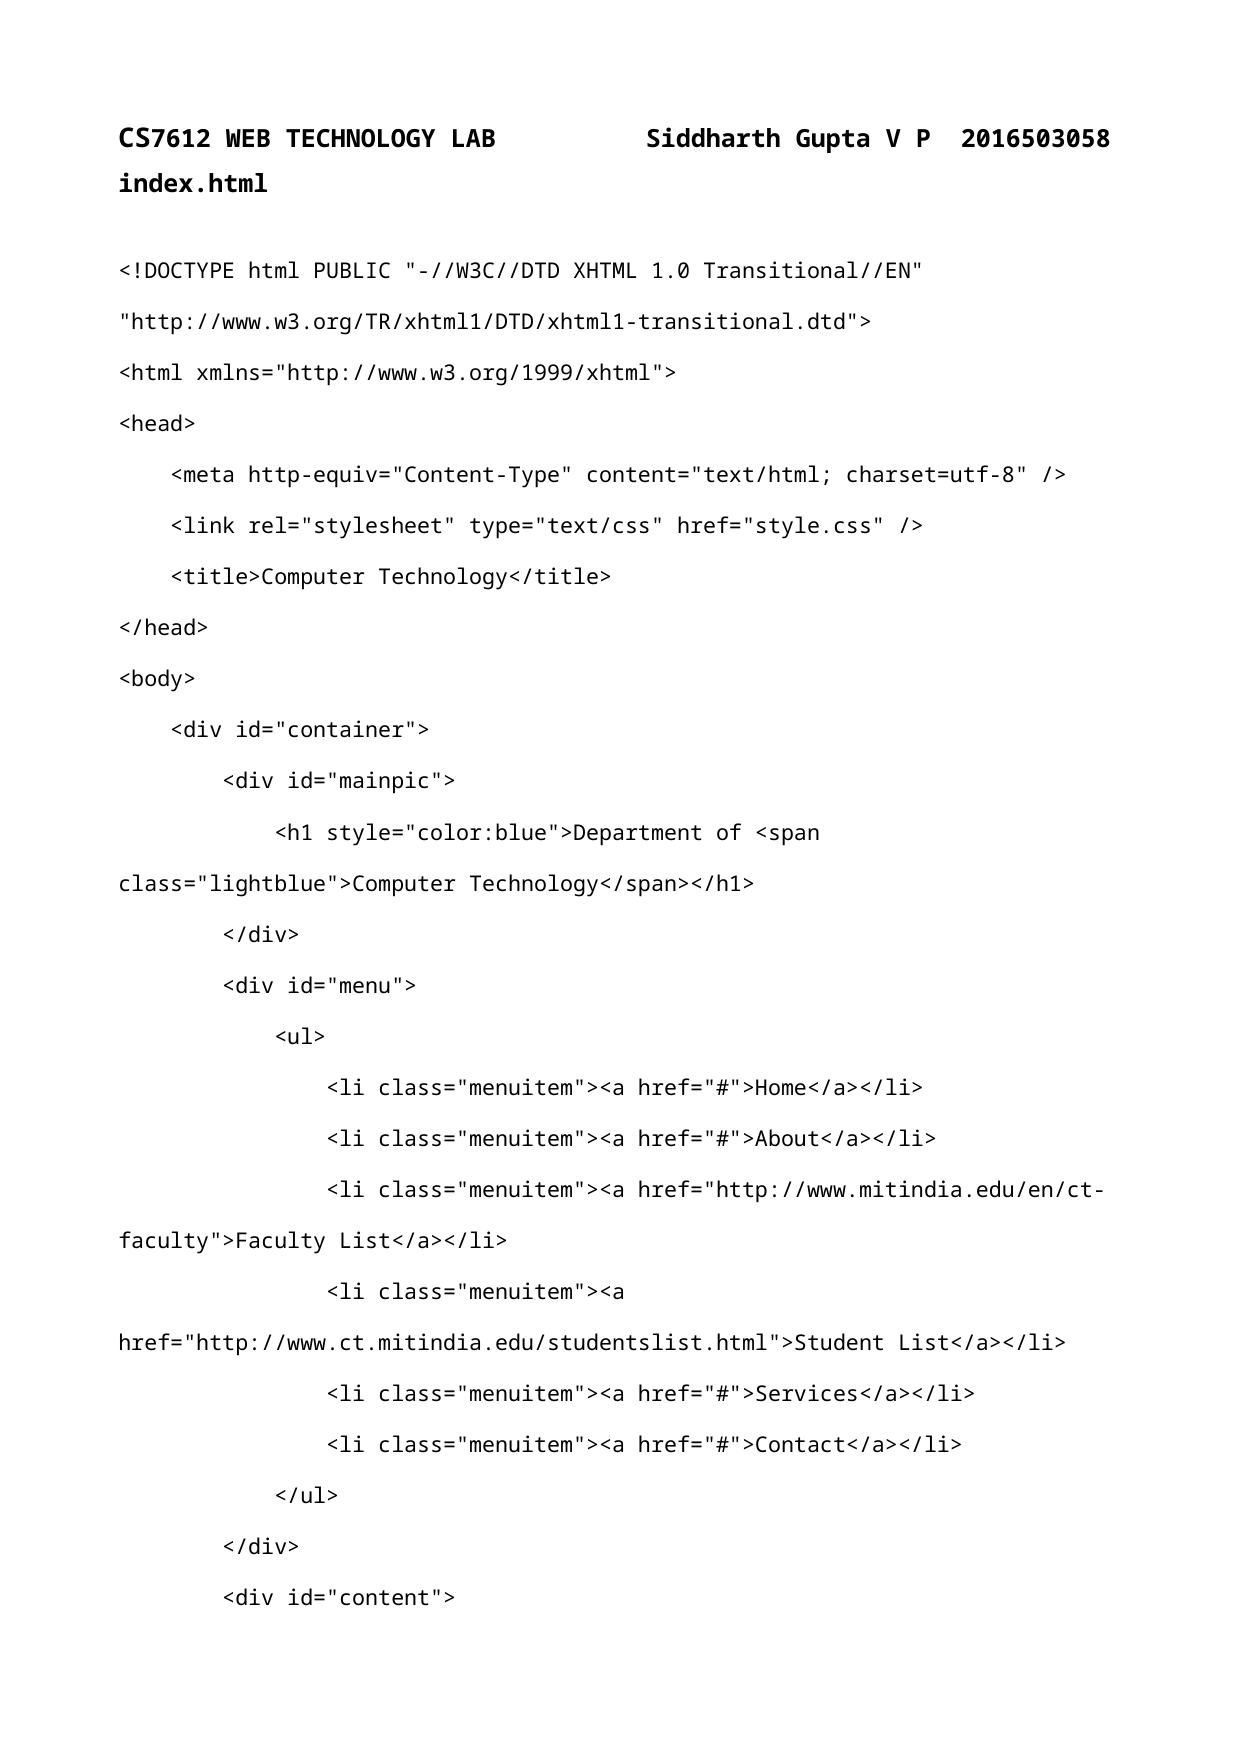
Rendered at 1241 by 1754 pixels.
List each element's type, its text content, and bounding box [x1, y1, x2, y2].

text <title>Computer Technology</title> [118, 540, 1122, 591]
text <li class="menuitem"><a href="#">Contact</a></li> [118, 1407, 1122, 1458]
text <!DOCTYPE html PUBLIC "-//W3C//DTD XHTML 1.0 Transitional//EN" "http://www.w3.org/TR/xhtml1/DTD/xhtml1-transitional.dtd"> [118, 233, 1122, 336]
text <li class="menuitem"><a href="http://www.ct.mitindia.edu/studentslist.html">Student List</a></li> [118, 1254, 1122, 1356]
text </div> [118, 1509, 1122, 1561]
text <li class="menuitem"><a href="http://www.mitindia.edu/en/ct-faculty">Faculty List</a></li> [118, 1152, 1122, 1254]
text <body> [118, 642, 1122, 693]
text <meta http-equiv="Content-Type" content="text/html; charset=utf-8" /> [118, 438, 1122, 489]
text <link rel="stylesheet" type="text/css" href="style.css" /> [118, 489, 1122, 540]
text <li class="menuitem"><a href="#">Home</a></li> [118, 1050, 1122, 1101]
text <div id="mainpic"> [118, 744, 1122, 795]
text <h1 style="color:blue">Department of <span class="lightblue">Computer Technology</span></h1> [118, 795, 1122, 897]
text </head> [118, 591, 1122, 642]
text index.html [118, 165, 1122, 199]
text <ul> [118, 999, 1122, 1050]
text </div> [118, 897, 1122, 948]
text <div id="content"> [118, 1561, 1122, 1612]
text <li class="menuitem"><a href="#">Services</a></li> [118, 1356, 1122, 1407]
text <html xmlns="http://www.w3.org/1999/xhtml"> [118, 336, 1122, 387]
text <div id="container"> [118, 693, 1122, 744]
text <div id="menu"> [118, 948, 1122, 999]
text <li class="menuitem"><a href="#">About</a></li> [118, 1101, 1122, 1152]
text <head> [118, 387, 1122, 438]
text </ul> [118, 1458, 1122, 1509]
